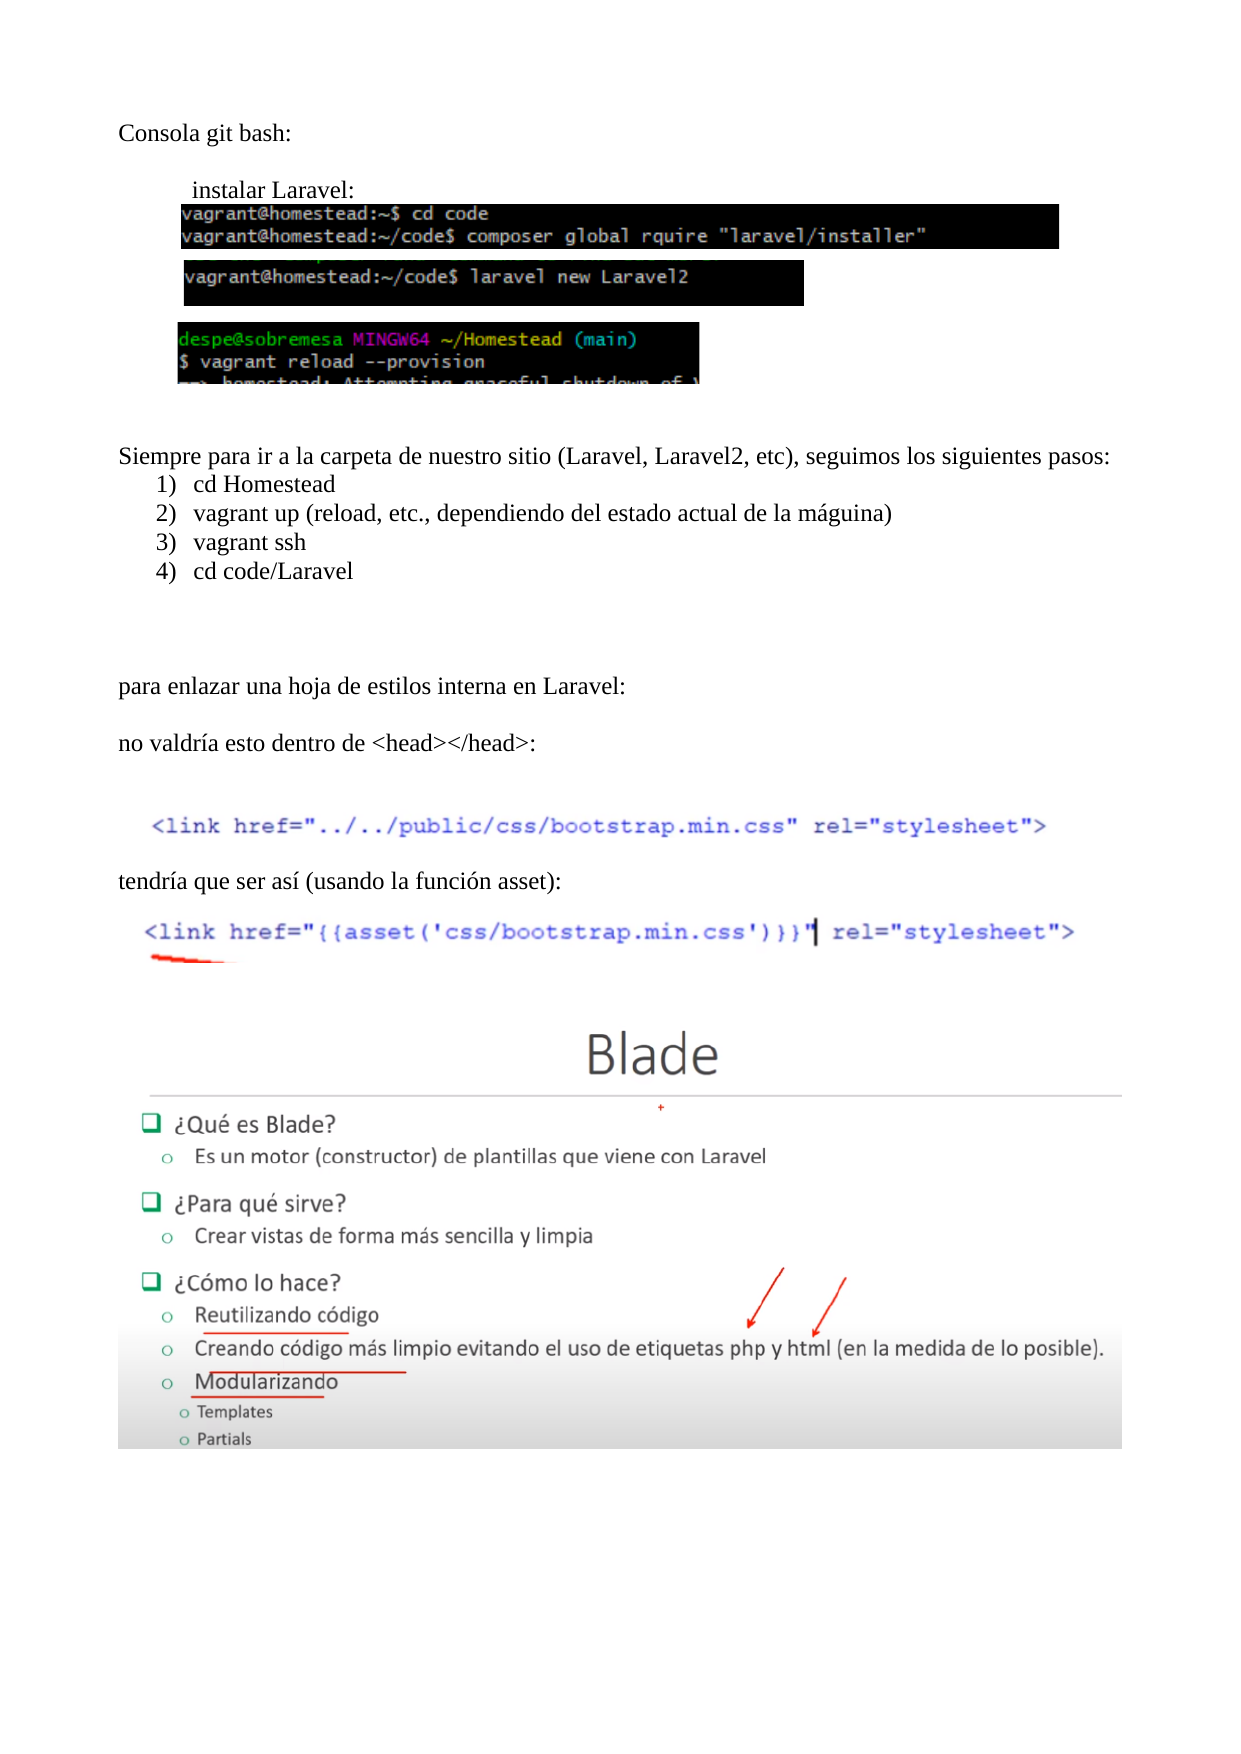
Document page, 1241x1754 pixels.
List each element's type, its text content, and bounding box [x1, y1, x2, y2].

list vagrant up (reload, etc., dependiendo del estado actual de la máguina) [156, 498, 1122, 527]
text no valdría esto dentro de <head></head>: [118, 728, 1122, 757]
picture [183, 260, 804, 306]
text tendría que ser así (usando la función asset): [118, 866, 1122, 895]
text Consola git bash: [118, 118, 1122, 147]
text Siempre para ir a la carpeta de nuestro sitio (Laravel, Laravel2, etc), seguimos los siguientes pasos: [118, 441, 1122, 469]
picture [127, 904, 1132, 963]
text instalar Laravel: [118, 176, 1122, 204]
list cd code/Laravel [156, 556, 1122, 584]
picture [121, 795, 1126, 838]
list vagrant ssh [156, 527, 1122, 556]
picture [118, 1020, 1122, 1449]
text para enlazar una hoja de estilos interna en Laravel: [118, 671, 1122, 699]
picture [177, 322, 700, 384]
list cd Homestead [156, 469, 1122, 498]
picture [181, 204, 1060, 249]
